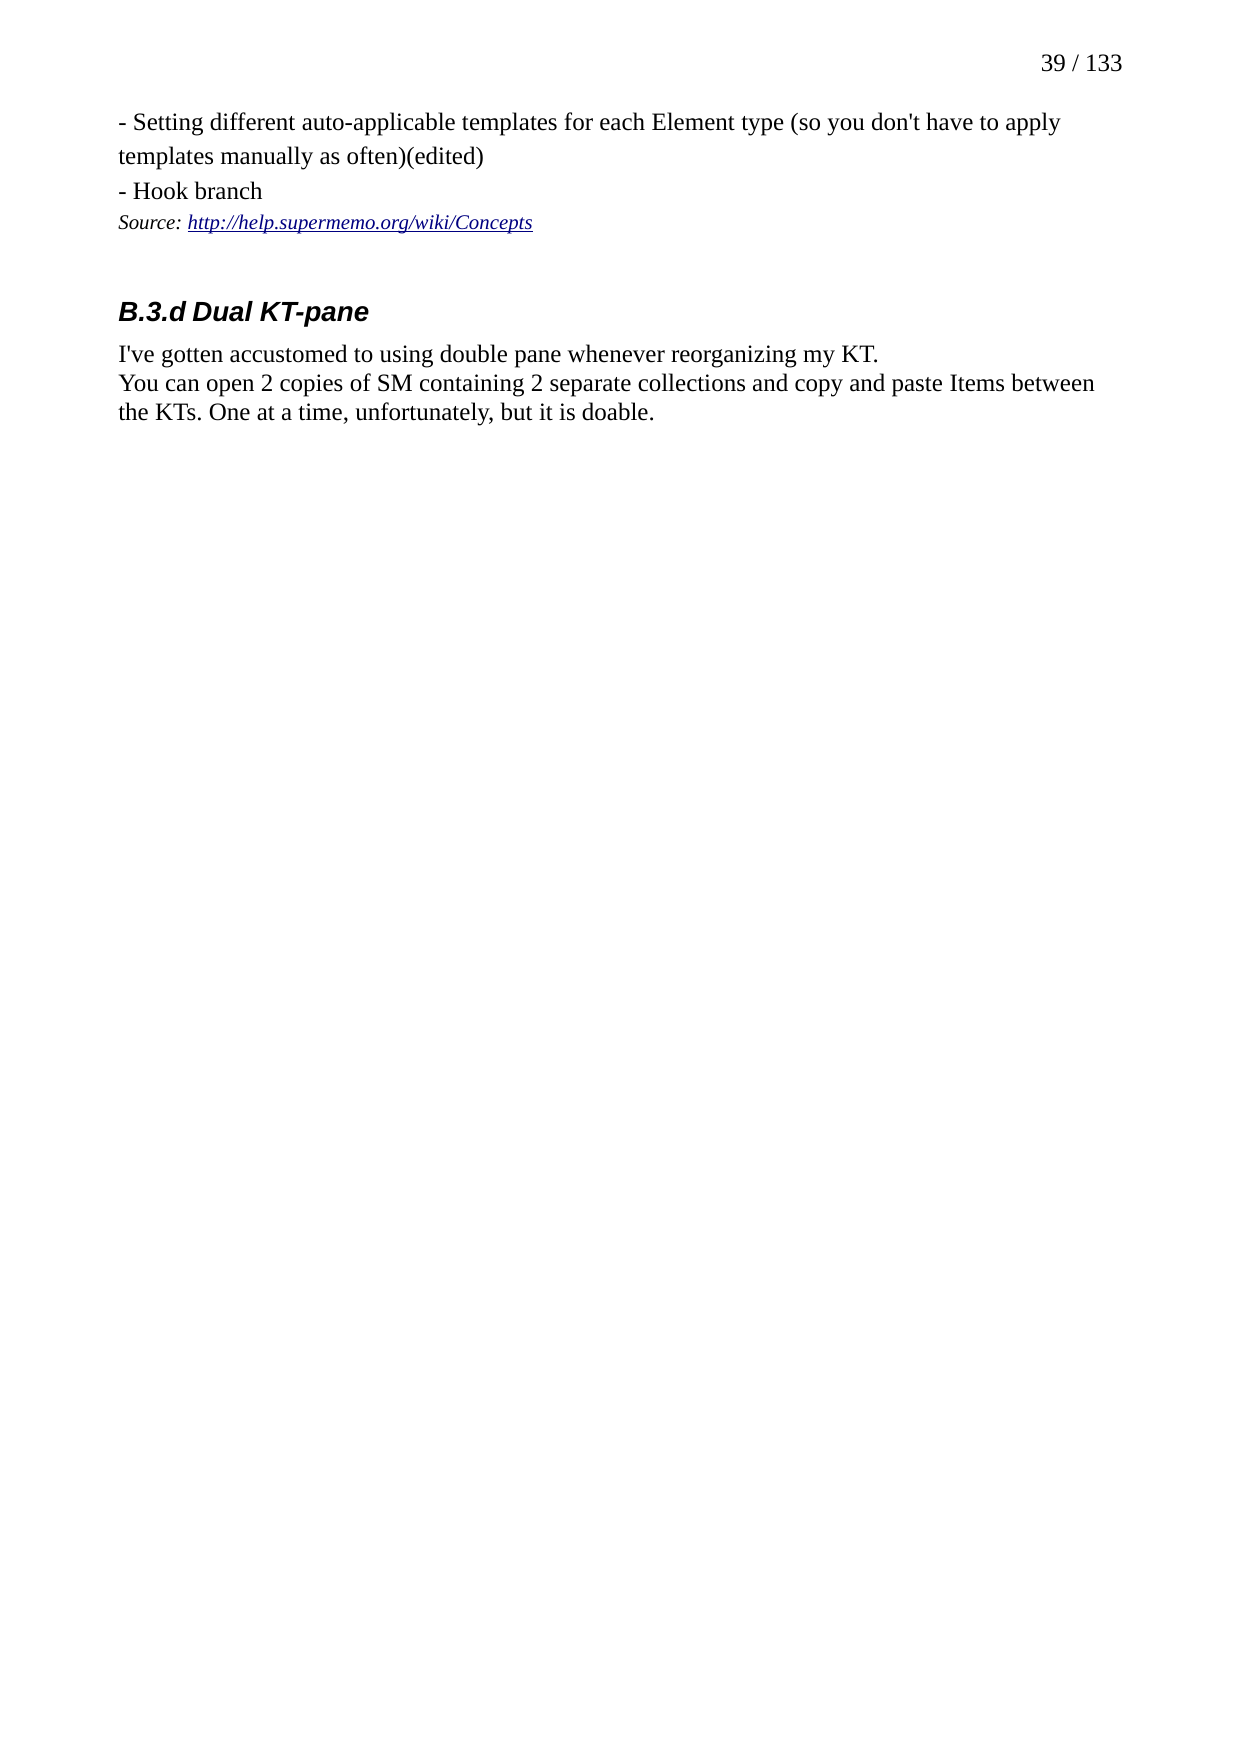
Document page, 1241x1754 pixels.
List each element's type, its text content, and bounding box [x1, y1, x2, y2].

text - Hook branch [118, 176, 1122, 204]
text Source: http://help.supermemo.org/wiki/Concepts [118, 210, 1122, 234]
subtitle Dual KT-pane [118, 295, 1122, 327]
text You can open 2 copies of SM containing 2 separate collections and copy and paste Items between the KTs. One at a time, unfortunately, but it is doable. [118, 368, 1122, 426]
text I've gotten accustomed to using double pane whenever reorganizing my KT. [118, 339, 1122, 368]
text - Setting different auto-applicable templates for each Element type (so you don't have to apply templates manually as often)(edited) [118, 107, 1122, 170]
